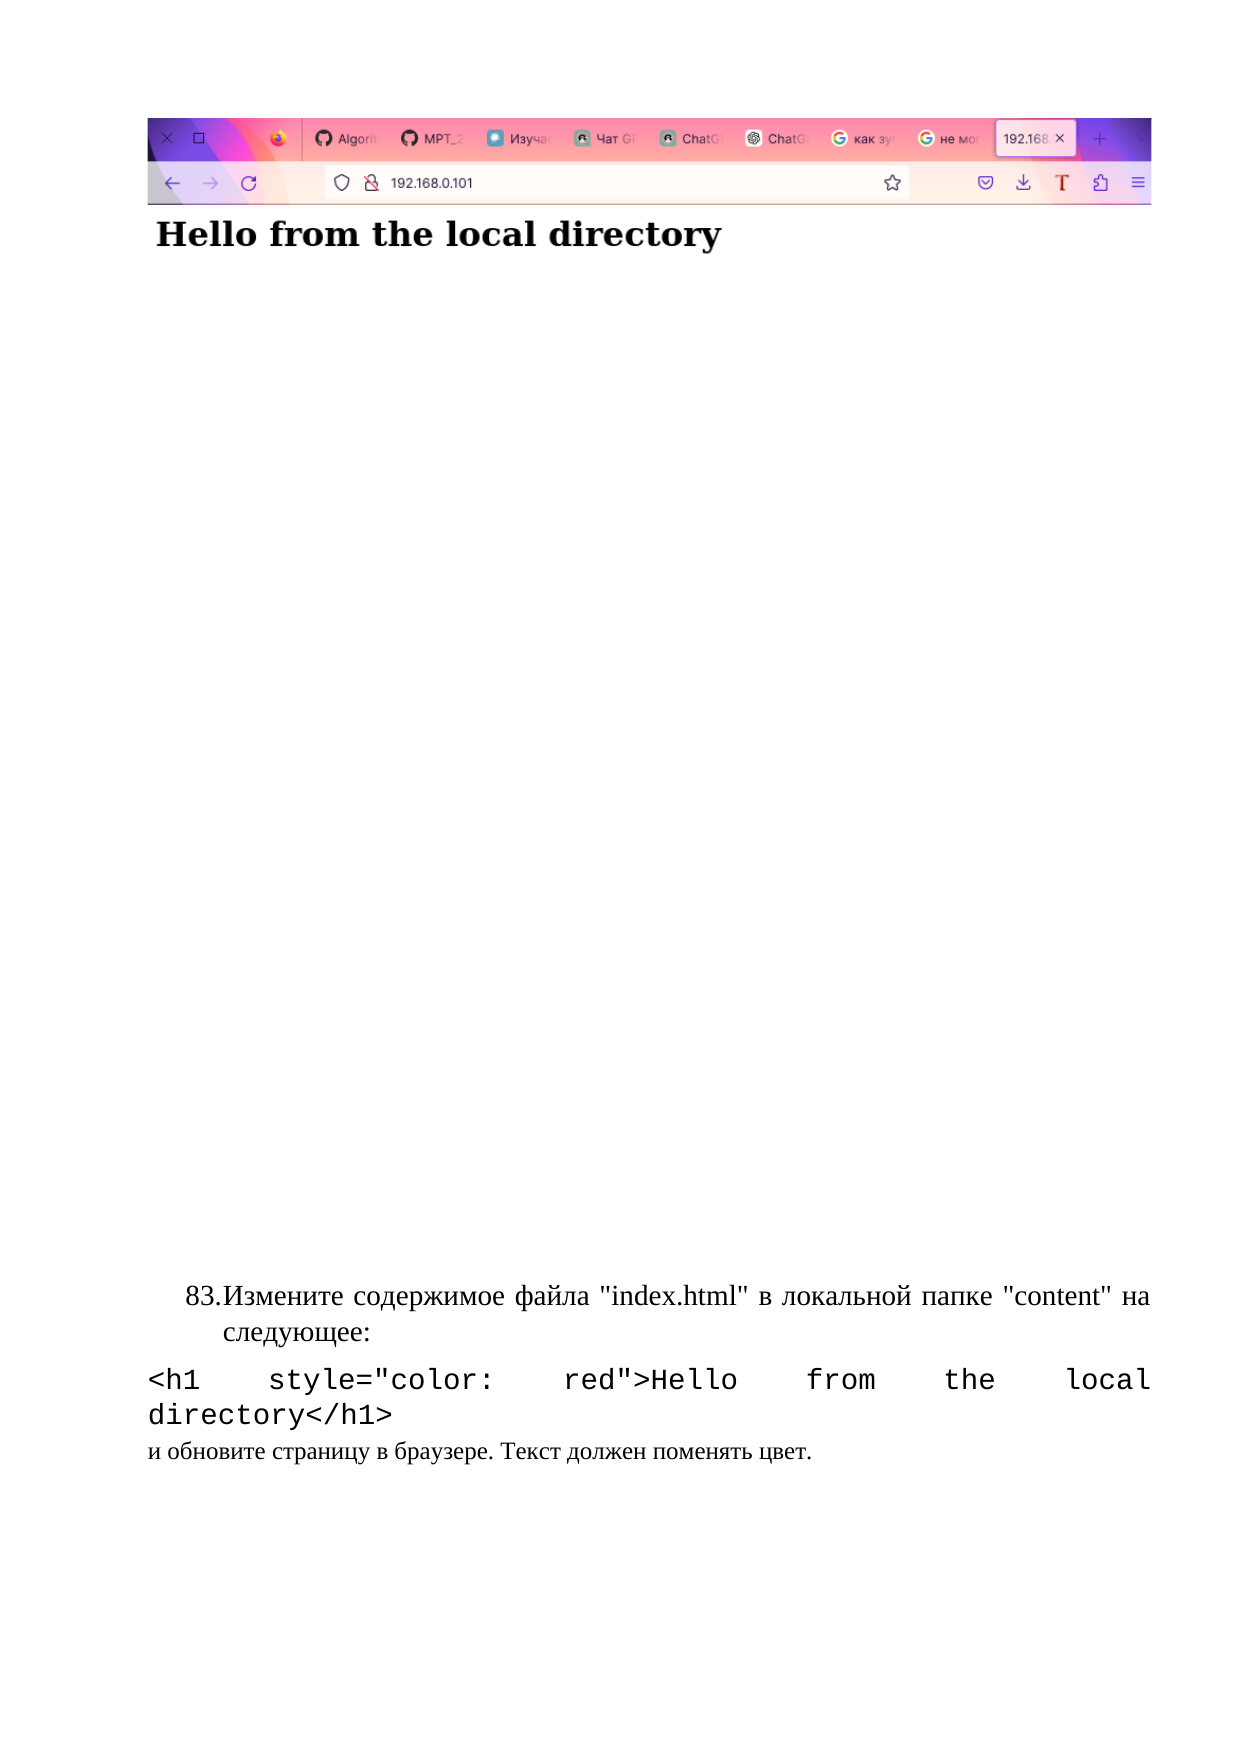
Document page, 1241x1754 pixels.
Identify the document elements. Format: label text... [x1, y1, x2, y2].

list Измените содержимое файла "index.html" в локальной папке "content" на следующее: [185, 1278, 1152, 1348]
text и обновите страницу в браузере. Текст должен поменять цвет. [148, 1436, 1152, 1465]
text <h1 style="color: red">Hello from the local directory</h1> [148, 1365, 1152, 1433]
picture [147, 118, 1152, 1225]
